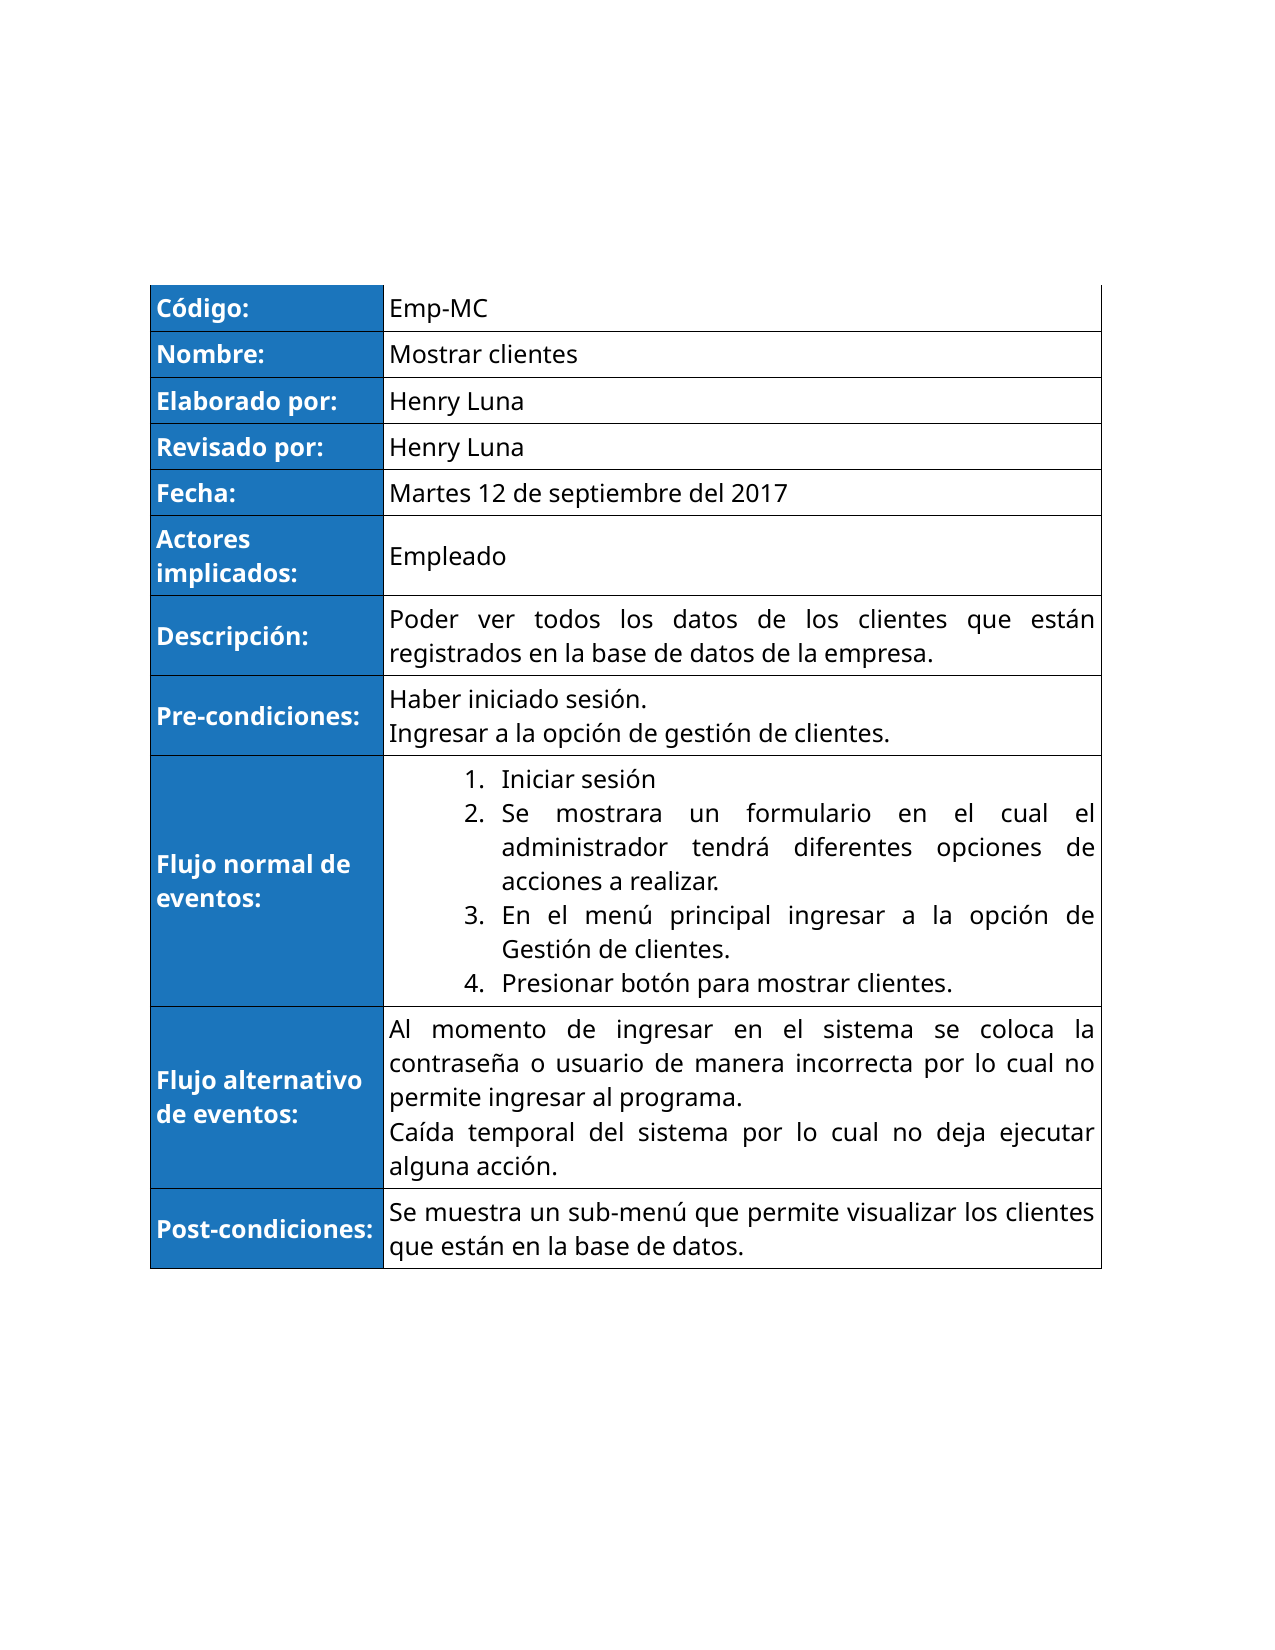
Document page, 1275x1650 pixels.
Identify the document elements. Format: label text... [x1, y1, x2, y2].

table_cell Pre-condiciones: [151, 676, 383, 755]
table_cell Se muestra un sub-menú que permite visualizar los clientes que están en la base de datos. [384, 1189, 1101, 1268]
table_cell Flujo alternativo de eventos: [151, 1007, 383, 1188]
table_header Código: [151, 285, 383, 331]
table_cell Empleado [384, 516, 1101, 595]
table_cell Henry Luna [384, 378, 1101, 423]
table_cell Henry Luna [384, 424, 1101, 469]
table_cell Iniciar sesión Se mostrara un formulario en el cual el administrador tendrá diferentes opciones de acciones a realizar. En el menú principal ingresar a la opción de Gestión de clientes. Presionar botón para mostrar clientes. [384, 756, 1101, 1006]
table_cell Nombre: [151, 332, 383, 377]
table_cell Martes 12 de septiembre del 2017 [384, 470, 1101, 515]
table_cell Poder ver todos los datos de los clientes que están registrados en la base de datos de la empresa. [384, 596, 1101, 675]
table_cell Haber iniciado sesión. Ingresar a la opción de gestión de clientes. [384, 676, 1101, 755]
table_header Emp-MC [384, 285, 1101, 331]
table_cell Fecha: [151, 470, 383, 515]
table_cell Elaborado por: [151, 378, 383, 423]
table_cell Descripción: [151, 596, 383, 675]
table_cell Post-condiciones: [151, 1189, 383, 1268]
table_cell Actores implicados: [151, 516, 383, 595]
table_cell Revisado por: [151, 424, 383, 469]
table_cell Mostrar clientes [384, 332, 1101, 377]
table_cell Flujo normal de eventos: [151, 756, 383, 1006]
table_cell Al momento de ingresar en el sistema se coloca la contraseña o usuario de manera incorrecta por lo cual no permite ingresar al programa. Caída temporal del sistema por lo cual no deja ejecutar alguna acción. [384, 1007, 1101, 1188]
